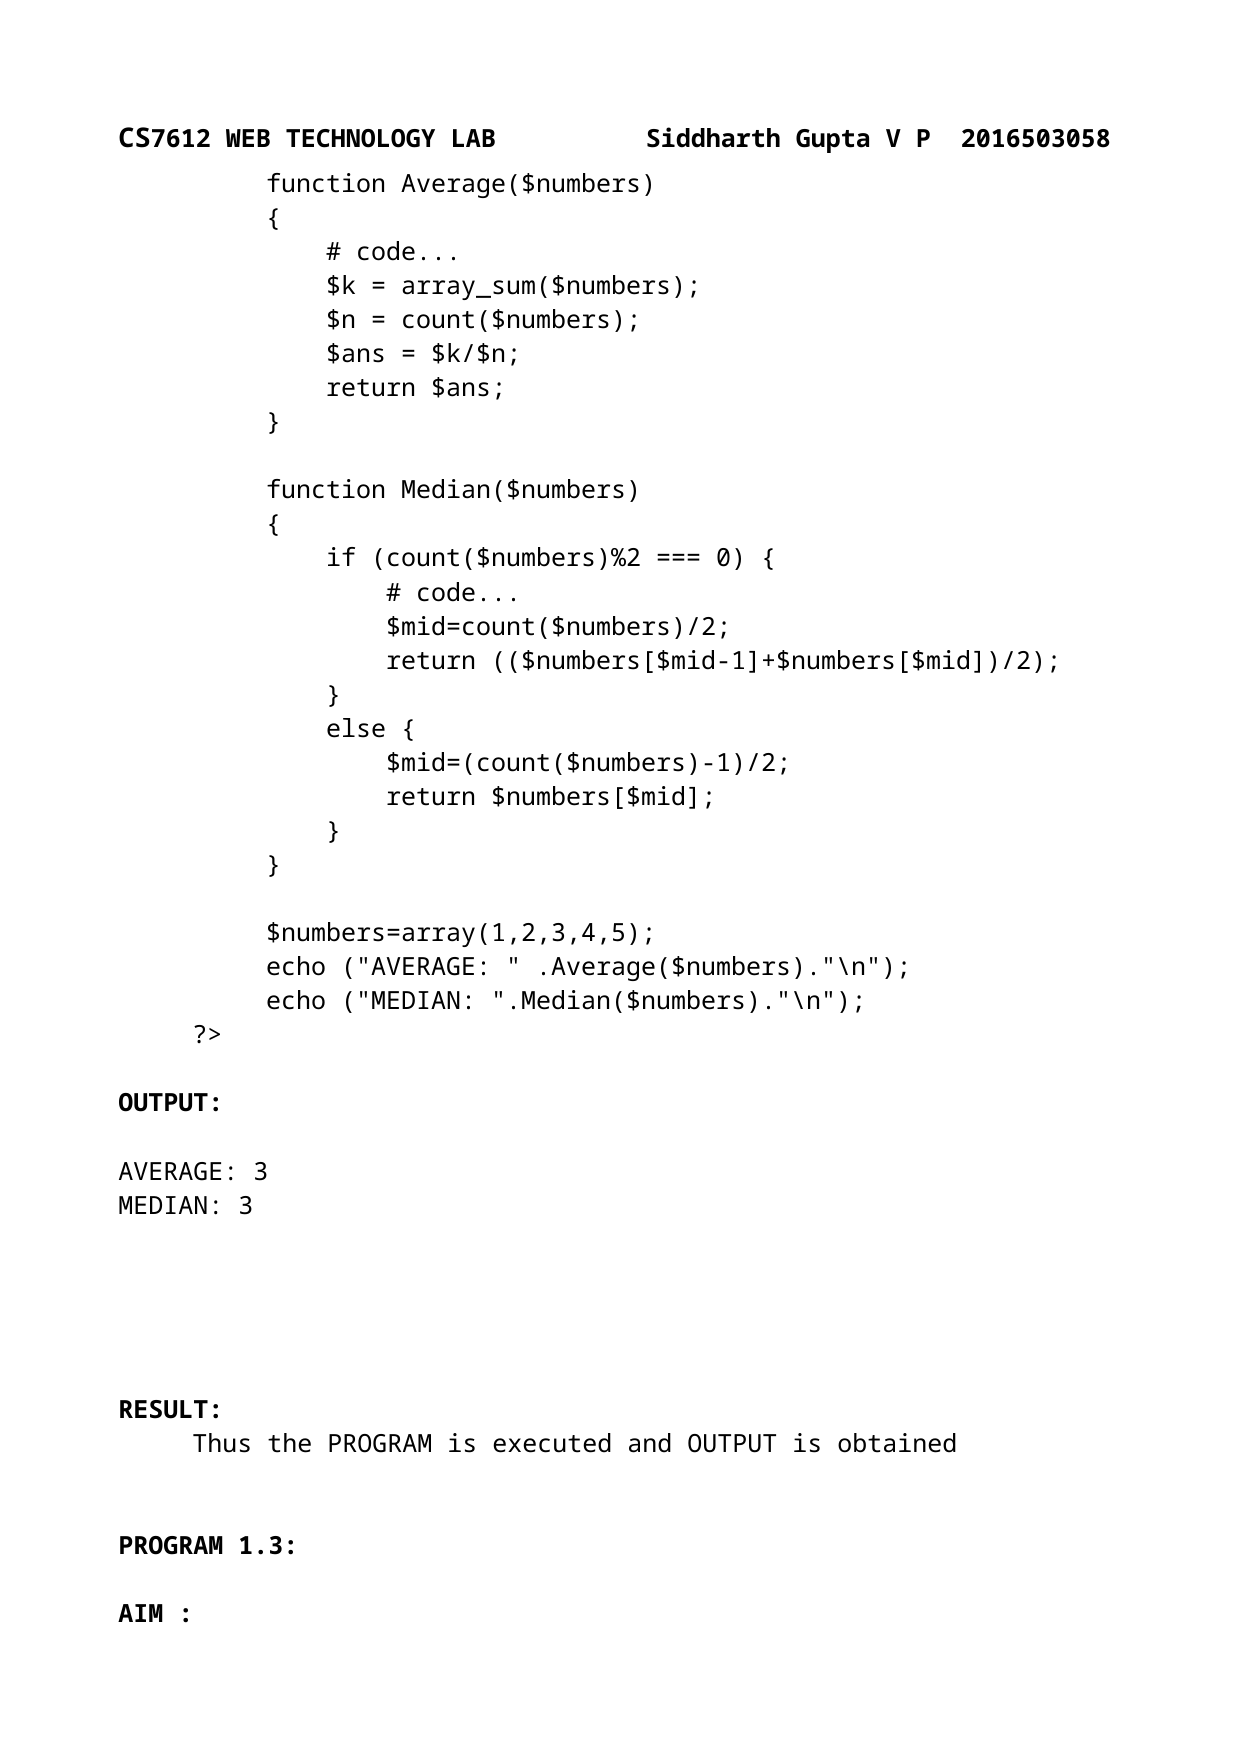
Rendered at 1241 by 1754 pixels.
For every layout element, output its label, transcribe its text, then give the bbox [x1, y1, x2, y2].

text } [192, 813, 1122, 847]
text RESULT: [118, 1392, 1122, 1426]
text echo ("MEDIAN: ".Median($numbers)."\n"); [192, 983, 1122, 1017]
text Thus the PROGRAM is executed and OUTPUT is obtained [118, 1426, 1122, 1460]
text return $ans; [192, 370, 1122, 404]
text PROGRAM 1.3: [118, 1528, 1122, 1562]
text OUTPUT: [118, 1085, 1122, 1119]
text $mid=count($numbers)/2; [192, 608, 1122, 642]
text $mid=(count($numbers)-1)/2; [192, 744, 1122, 778]
text { [192, 199, 1122, 233]
text } [192, 404, 1122, 438]
text } [192, 676, 1122, 710]
text function Median($numbers) [192, 472, 1122, 506]
text $ans = $k/$n; [192, 336, 1122, 370]
text $n = count($numbers); [192, 302, 1122, 336]
text return $numbers[$mid]; [192, 778, 1122, 813]
text ?> [192, 1017, 1122, 1051]
text echo ("AVERAGE: " .Average($numbers)."\n"); [192, 949, 1122, 983]
text $k = array_sum($numbers); [192, 268, 1122, 302]
text else { [192, 710, 1122, 744]
text MEDIAN: 3 [118, 1187, 1122, 1221]
text AVERAGE: 3 [118, 1153, 1122, 1187]
text AIM : [118, 1596, 1122, 1630]
text return (($numbers[$mid-1]+$numbers[$mid])/2); [192, 642, 1122, 676]
text { [192, 506, 1122, 540]
text $numbers=array(1,2,3,4,5); [192, 915, 1122, 949]
text # code... [192, 233, 1122, 268]
text if (count($numbers)%2 === 0) { [192, 540, 1122, 574]
text function Average($numbers) [192, 165, 1122, 199]
text } [192, 847, 1122, 881]
text # code... [192, 574, 1122, 608]
